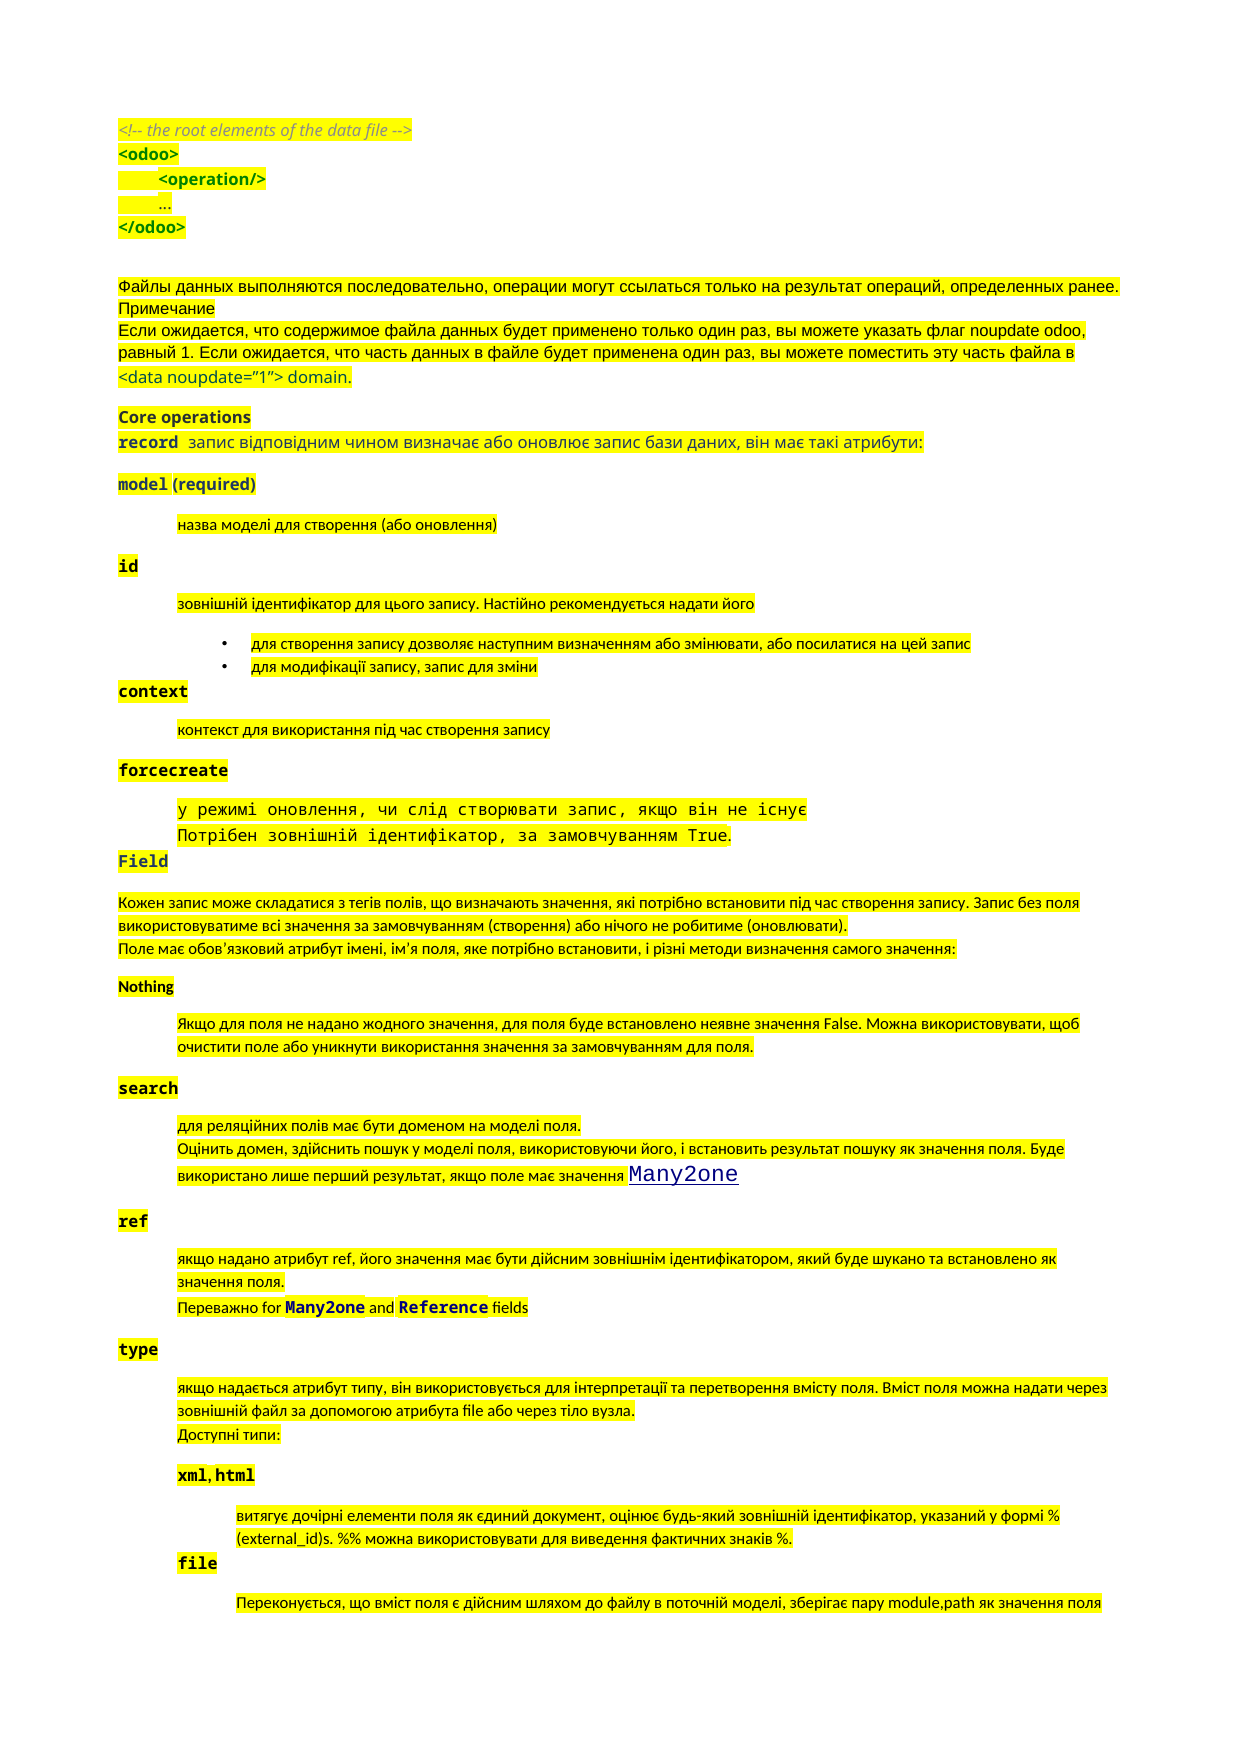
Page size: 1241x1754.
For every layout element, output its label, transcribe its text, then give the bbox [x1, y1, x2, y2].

text якщо надано атрибут ref, його значення має бути дійсним зовнішнім ідентифікатором, який буде шукано та встановлено як значення поля. Переважно for Many2one and Reference fields [177, 1248, 1122, 1318]
subtitle Nothing [118, 976, 1122, 997]
list для створення запису дозволяє наступним визначенням або змінювати, або посилатися на цей запис [222, 633, 1122, 653]
text <operation/> [118, 167, 1122, 190]
text </odoo> [118, 216, 1122, 239]
subtitle xml, html [177, 1464, 1122, 1486]
subtitle context [118, 680, 1122, 703]
text <odoo> [118, 143, 1122, 165]
subtitle ref [118, 1209, 1122, 1232]
text Файлы данных выполняются последовательно, операции могут ссылаться только на результат операций, определенных ранее. Примечание Если ожидается, что содержимое файла данных будет применено только один раз, вы можете указать флаг noupdate odoo, равный 1. Если ожидается, что часть данных в файле будет применена один раз, вы можете поместить эту часть файла в <data noupdate=”1”> domain. [118, 277, 1122, 388]
subtitle search [118, 1076, 1122, 1099]
subtitle file [177, 1552, 1122, 1574]
text ... [118, 192, 1122, 214]
text у режимі оновлення, чи слід створювати запис, якщо він не існує Потрібен зовнішній ідентифікатор, за замовчуванням True. [177, 798, 1122, 847]
subtitle type [118, 1338, 1122, 1361]
subtitle record запис відповідним чином визначає або оновлює запис бази даних, він має такі атрибути: [118, 431, 1122, 453]
text зовнішній ідентифікатор для цього запису. Настійно рекомендується надати його [177, 593, 1122, 613]
subtitle model (required) [118, 472, 1122, 495]
text <!-- the root elements of the data file --> [118, 118, 1122, 141]
text контекст для використання під час створення запису [177, 719, 1122, 739]
text витягує дочірні елементи поля як єдиний документ, оцінює будь-який зовнішній ідентифікатор, указаний у формі %(external_id)s. %% можна використовувати для виведення фактичних знаків %. [236, 1505, 1122, 1548]
list Переконується, що вміст поля є дійсним шляхом до файлу в поточній моделі, зберігає пару module,path як значення поля [236, 1593, 1122, 1613]
subtitle Field [118, 850, 1122, 873]
subtitle Core operations [118, 406, 1122, 429]
text якщо надається атрибут типу, він використовується для інтерпретації та перетворення вмісту поля. Вміст поля можна надати через зовнішній файл за допомогою атрибута file або через тіло вузла. Доступні типи: [177, 1377, 1122, 1444]
subtitle forcecreate [118, 759, 1122, 782]
text Кожен запис може складатися з тегів полів, що визначають значення, які потрібно встановити під час створення запису. Запис без поля використовуватиме всі значення за замовчуванням (створення) або нічого не робитиме (оновлювати). Поле має обов’язковий атрибут імені, ім’я поля, яке потрібно встановити, і різні методи визначення самого значення: [118, 892, 1122, 959]
text для реляційних полів має бути доменом на моделі поля. Оцінить домен, здійснить пошук у моделі поля, використовуючи його, і встановить результат пошуку як значення поля. Буде використано лише перший результат, якщо поле має значення Many2one [177, 1115, 1122, 1189]
subtitle id [118, 554, 1122, 577]
text назва моделі для створення (або оновлення) [177, 514, 1122, 534]
text Якщо для поля не надано жодного значення, для поля буде встановлено неявне значення False. Можна використовувати, щоб очистити поле або уникнути використання значення за замовчуванням для поля. [177, 1013, 1122, 1057]
list для модифікації запису, запис для зміни [222, 657, 1122, 677]
